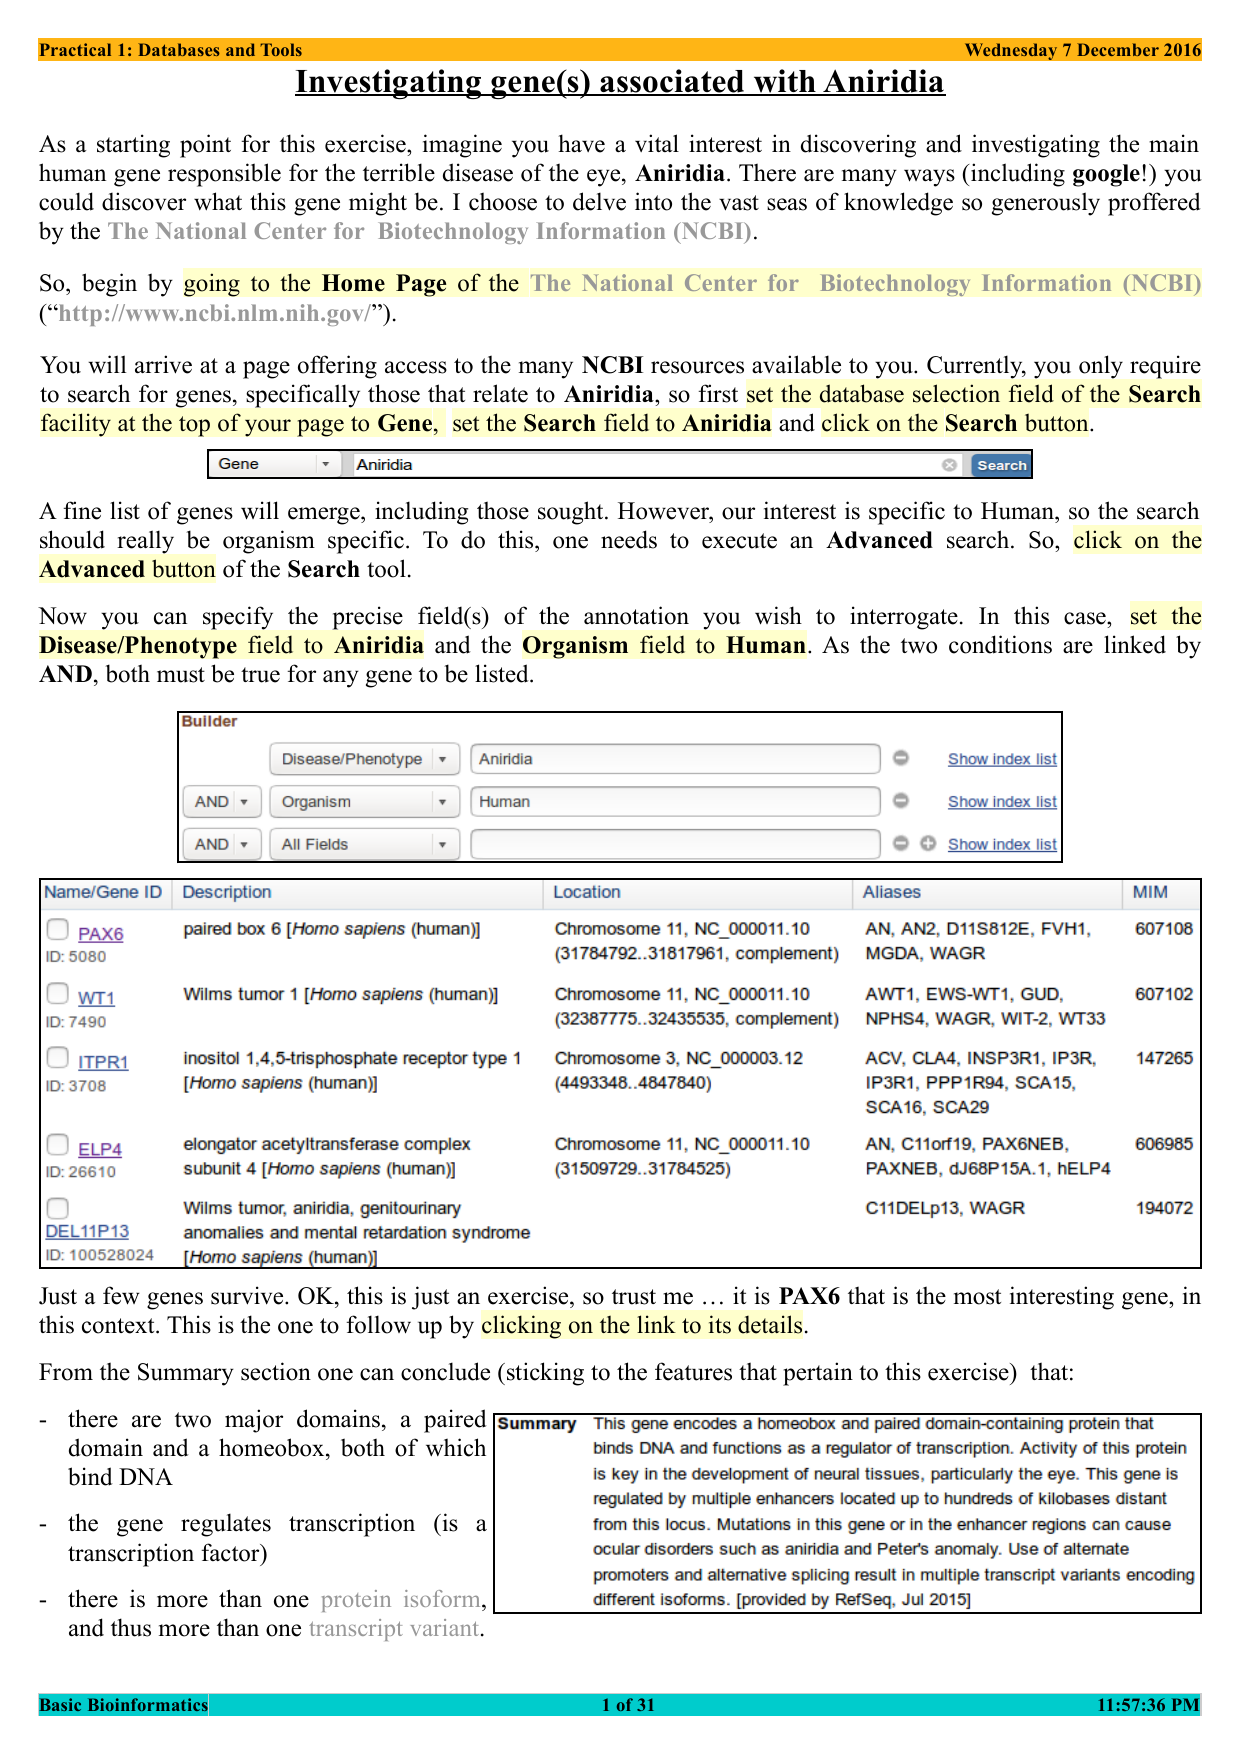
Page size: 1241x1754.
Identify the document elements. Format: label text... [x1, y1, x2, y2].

text [38, 706, 1202, 878]
text You will arrive at a page offering access to the many NCBI resources available to you. Currently, you only require to search for genes, specifically those that relate to Aniridia, so first set the database selection field of the Search facility at the top of your page to Gene, set the Search field to Aniridia and click on the Search button. [40, 350, 1202, 437]
picture [179, 713, 1061, 861]
picture [495, 1415, 1200, 1612]
picture [41, 880, 1200, 1267]
picture [209, 451, 1031, 477]
text Investigating gene(s) associated with Aniridia [38, 61, 1202, 99]
text From the Summary section one can conclude (sticking to the features that pertain to this exercise) that: [38, 1357, 1202, 1386]
text So, begin by going to the Home Page of the The National Center for Biotechnology Information (NCBI) (“http://www.ncbi.nlm.nih.gov/”). [38, 268, 1202, 326]
text Now you can specify the precise field(s) of the annotation you wish to interrogate. In this case, set the Disease/Phenotype field to Aniridia and the Organism field to Human. As the two conditions are linked by AND, both must be true for any gene to be listed. [38, 601, 1202, 688]
text Just a few genes survive. OK, this is just an exercise, so trust me … it is PAX6 that is the most interesting gene, in this context. This is the one to follow up by clicking on the link to its details. [38, 879, 1202, 1339]
text As a starting point for this exercise, imagine you have a vital interest in discovering and investigating the main human gene responsible for the terrible disease of the eye, Aniridia. There are many ways (including google!) you could discover what this gene might be. I choose to delve into the vast seas of knowledge so generously proffered by the The National Center for Biotechnology Information (NCBI). [38, 128, 1202, 245]
text - there are two major domains, a paired domain and a homeobox, both of which bind DNA [38, 1403, 1202, 1491]
text - the gene regulates transcription (is a transcription factor) [38, 1508, 493, 1566]
text A fine list of genes will emerge, including those sought. However, our interest is specific to Human, so the search should really be organism specific. To do this, one needs to execute an Advanced search. So, click on the Advanced button of the Search tool. [38, 496, 1202, 583]
text - there is more than one protein isoform, and thus more than one transcript variant. [38, 1584, 1202, 1642]
